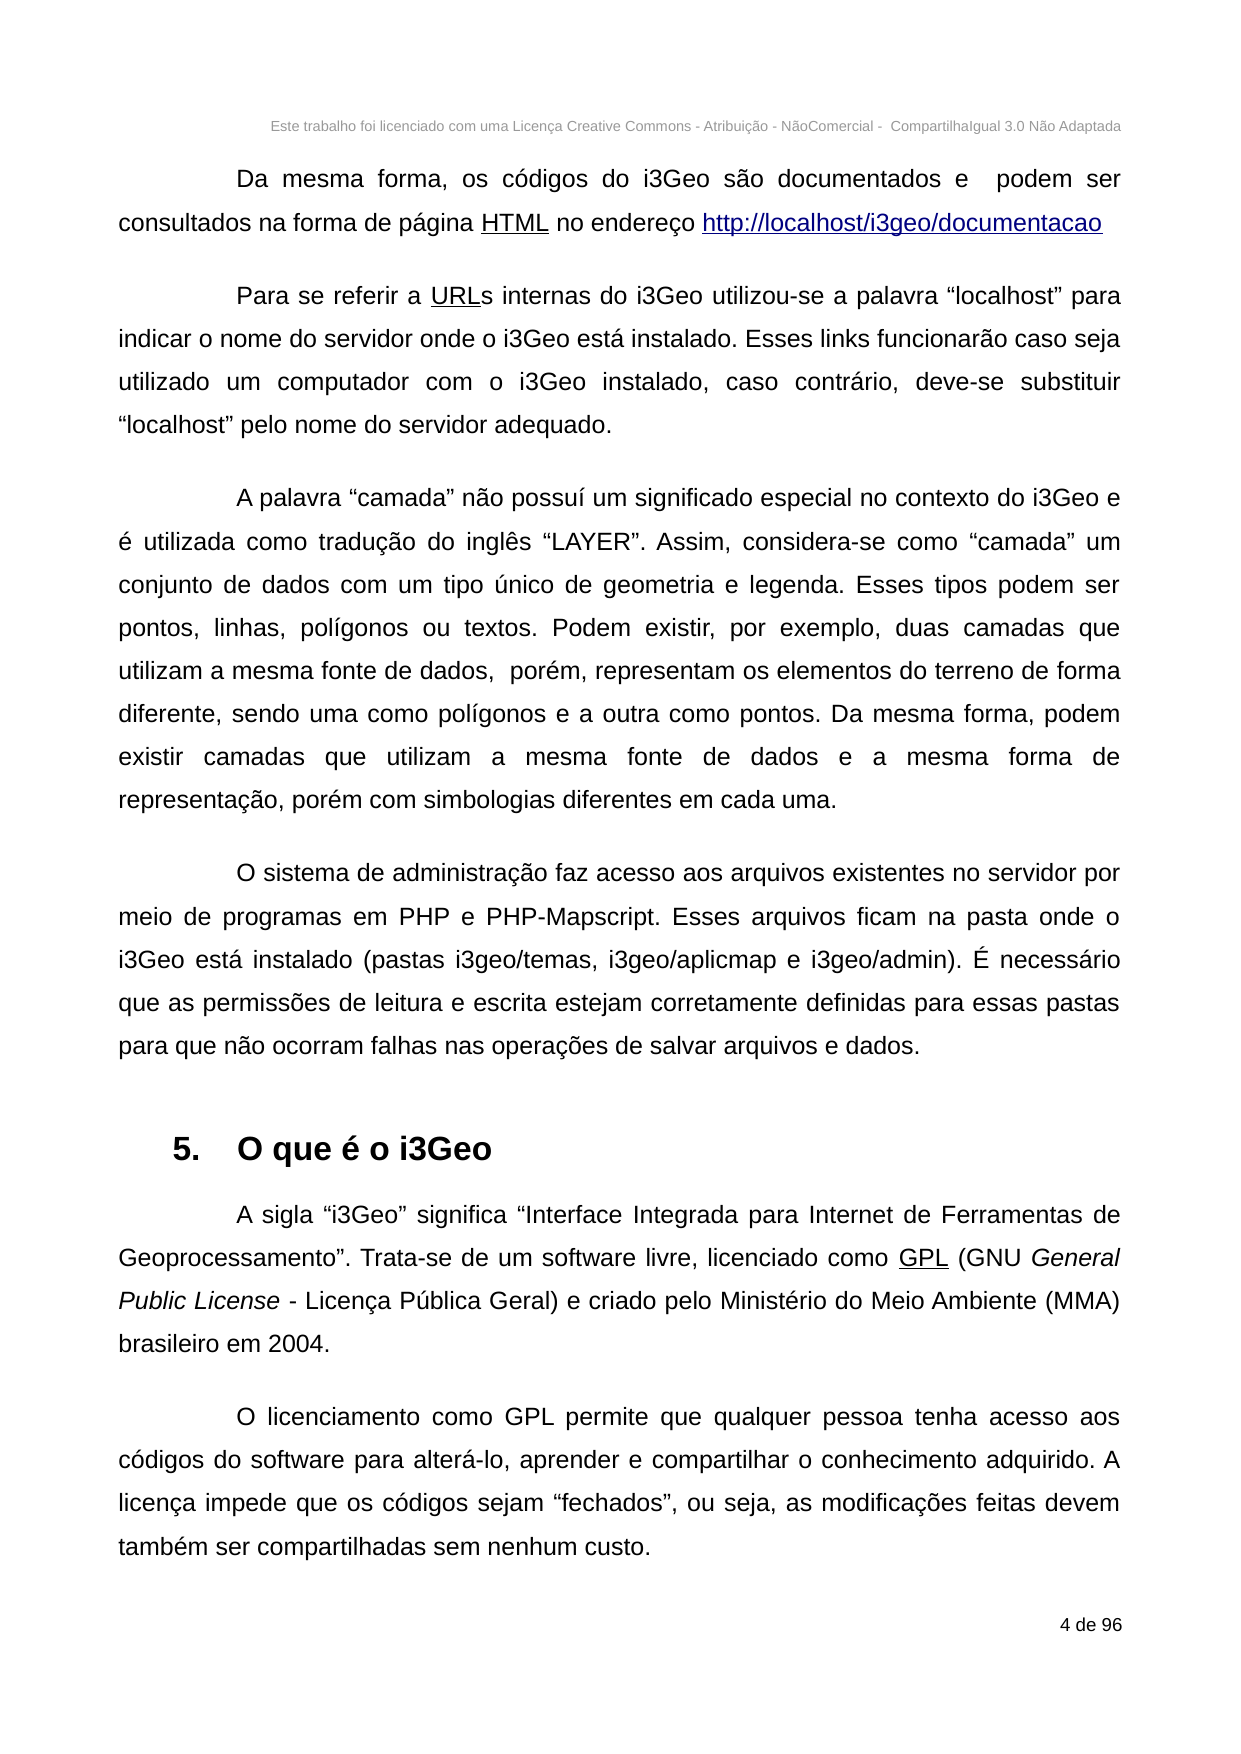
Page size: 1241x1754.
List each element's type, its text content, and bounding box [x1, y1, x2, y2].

text Da mesma forma, os códigos do i3Geo são documentados e podem ser consultados na forma de página HTML no endereço http://localhost/i3geo/documentacao [118, 164, 1122, 236]
text A palavra “camada” não possuí um significado especial no contexto do i3Geo e é utilizada como tradução do inglês “LAYER”. Assim, considera-se como “camada” um conjunto de dados com um tipo único de geometria e legenda. Esses tipos podem ser pontos, linhas, polígonos ou textos. Podem existir, por exemplo, duas camadas que utilizam a mesma fonte de dados, porém, representam os elementos do terreno de forma diferente, sendo uma como polígonos e a outra como pontos. Da mesma forma, podem existir camadas que utilizam a mesma fonte de dados e a mesma forma de representação, porém com simbologias diferentes em cada uma. [118, 483, 1122, 814]
text Para se referir a URLs internas do i3Geo utilizou-se a palavra “localhost” para indicar o nome do servidor onde o i3Geo está instalado. Esses links funcionarão caso seja utilizado um computador com o i3Geo instalado, caso contrário, deve-se substituir “localhost” pelo nome do servidor adequado. [118, 281, 1122, 439]
text A sigla “i3Geo” significa “Interface Integrada para Internet de Ferramentas de Geoprocessamento”. Trata-se de um software livre, licenciado como GPL (GNU General Public License - Licença Pública Geral) e criado pelo Ministério do Meio Ambiente (MMA) brasileiro em 2004. [118, 1199, 1122, 1358]
text O licenciamento como GPL permite que qualquer pessoa tenha acesso aos códigos do software para alterá-lo, aprender e compartilhar o conhecimento adquirido. A licença impede que os códigos sejam “fechados”, ou seja, as modificações feitas devem também ser compartilhadas sem nenhum custo. [118, 1402, 1122, 1560]
subtitle O que é o i3Geo [163, 1129, 1077, 1168]
text O sistema de administração faz acesso aos arquivos existentes no servidor por meio de programas em PHP e PHP-Mapscript. Esses arquivos ficam na pasta onde o i3Geo está instalado (pastas i3geo/temas, i3geo/aplicmap e i3geo/admin). É necessário que as permissões de leitura e escrita estejam corretamente definidas para essas pastas para que não ocorram falhas nas operações de salvar arquivos e dados. [118, 858, 1122, 1060]
